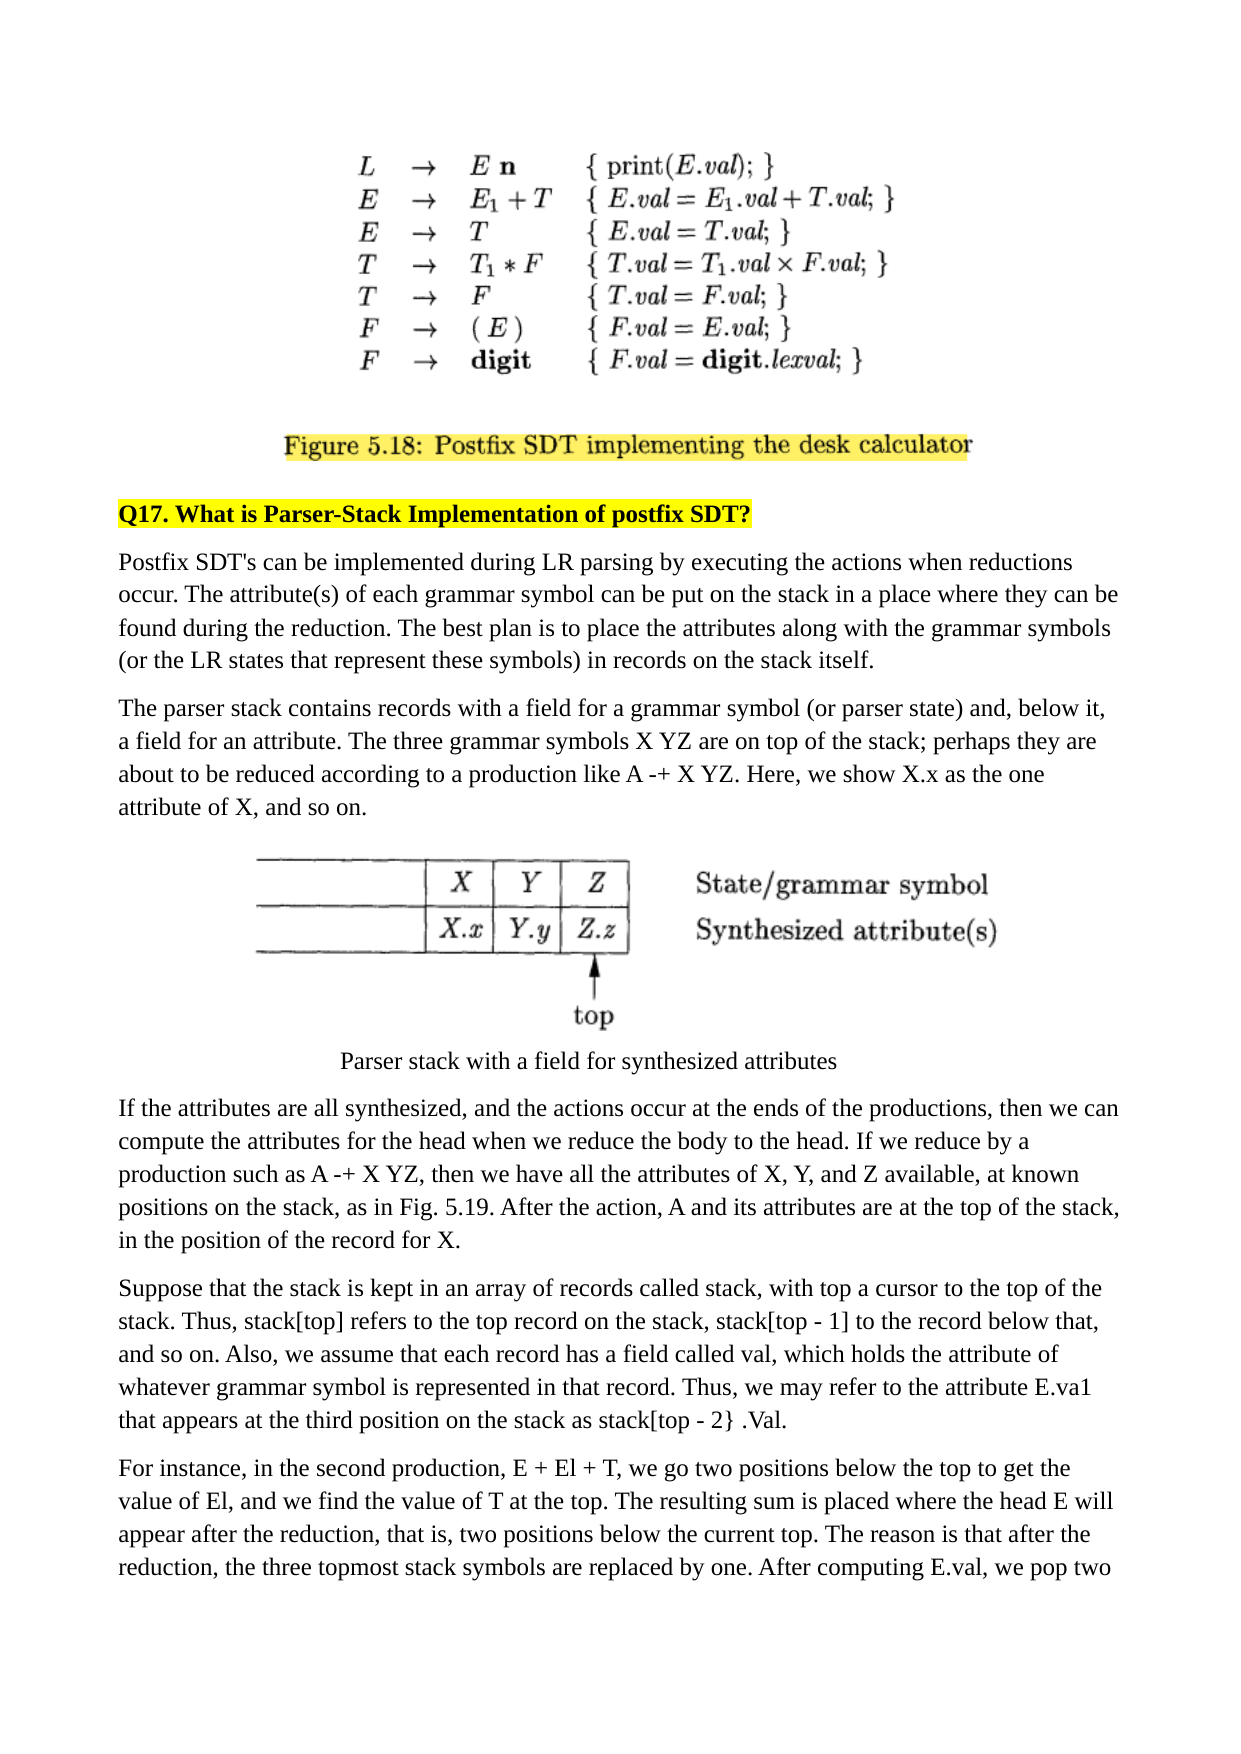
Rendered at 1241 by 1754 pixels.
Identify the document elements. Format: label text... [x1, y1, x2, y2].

picture [219, 840, 1021, 1042]
text Suppose that the stack is kept in an array of records called stack, with top a cursor to the top of the stack. Thus, stack[top] refers to the top record on the stack, stack[top - 1] to the record below that, and so on. Also, we assume that each record has a field called val, which holds the attribute of whatever grammar symbol is represented in that record. Thus, we may refer to the attribute E.va1 that appears at the third position on the stack as stack[top - 2} .Val. [118, 1273, 1122, 1434]
text Postfix SDT's can be implemented during LR parsing by executing the actions when reductions occur. The attribute(s) of each grammar symbol can be put on the stack in a place where they can be found during the reduction. The best plan is to place the attributes along with the grammar symbols (or the LR states that represent these symbols) in records on the stack itself. [118, 547, 1122, 674]
text For instance, in the second production, E + El + T, we go two positions below the top to get the value of El, and we find the value of T at the top. The resulting sum is placed where the head E will appear after the reduction, that is, two positions below the current top. The reason is that after the reduction, the three topmost stack symbols are replaced by one. After computing E.val, we pop two [118, 1453, 1122, 1581]
picture [269, 135, 990, 461]
text Q17. What is Parser-Stack Implementation of postfix SDT? [118, 499, 1122, 528]
text The parser stack contains records with a field for a grammar symbol (or parser state) and, below it, a field for an attribute. The three grammar symbols X YZ are on top of the stack; perhaps they are about to be reduced according to a production like A -+ X YZ. Here, we show X.x as the one attribute of X, and so on. [118, 693, 1122, 821]
text Parser stack with a field for synthesized attributes [118, 840, 1122, 1074]
text If the attributes are all synthesized, and the actions occur at the ends of the productions, then we can compute the attributes for the head when we reduce the body to the head. If we reduce by a production such as A -+ X YZ, then we have all the attributes of X, Y, and Z available, at known positions on the stack, as in Fig. 5.19. After the action, A and its attributes are at the top of the stack, in the position of the record for X. [118, 1093, 1122, 1254]
